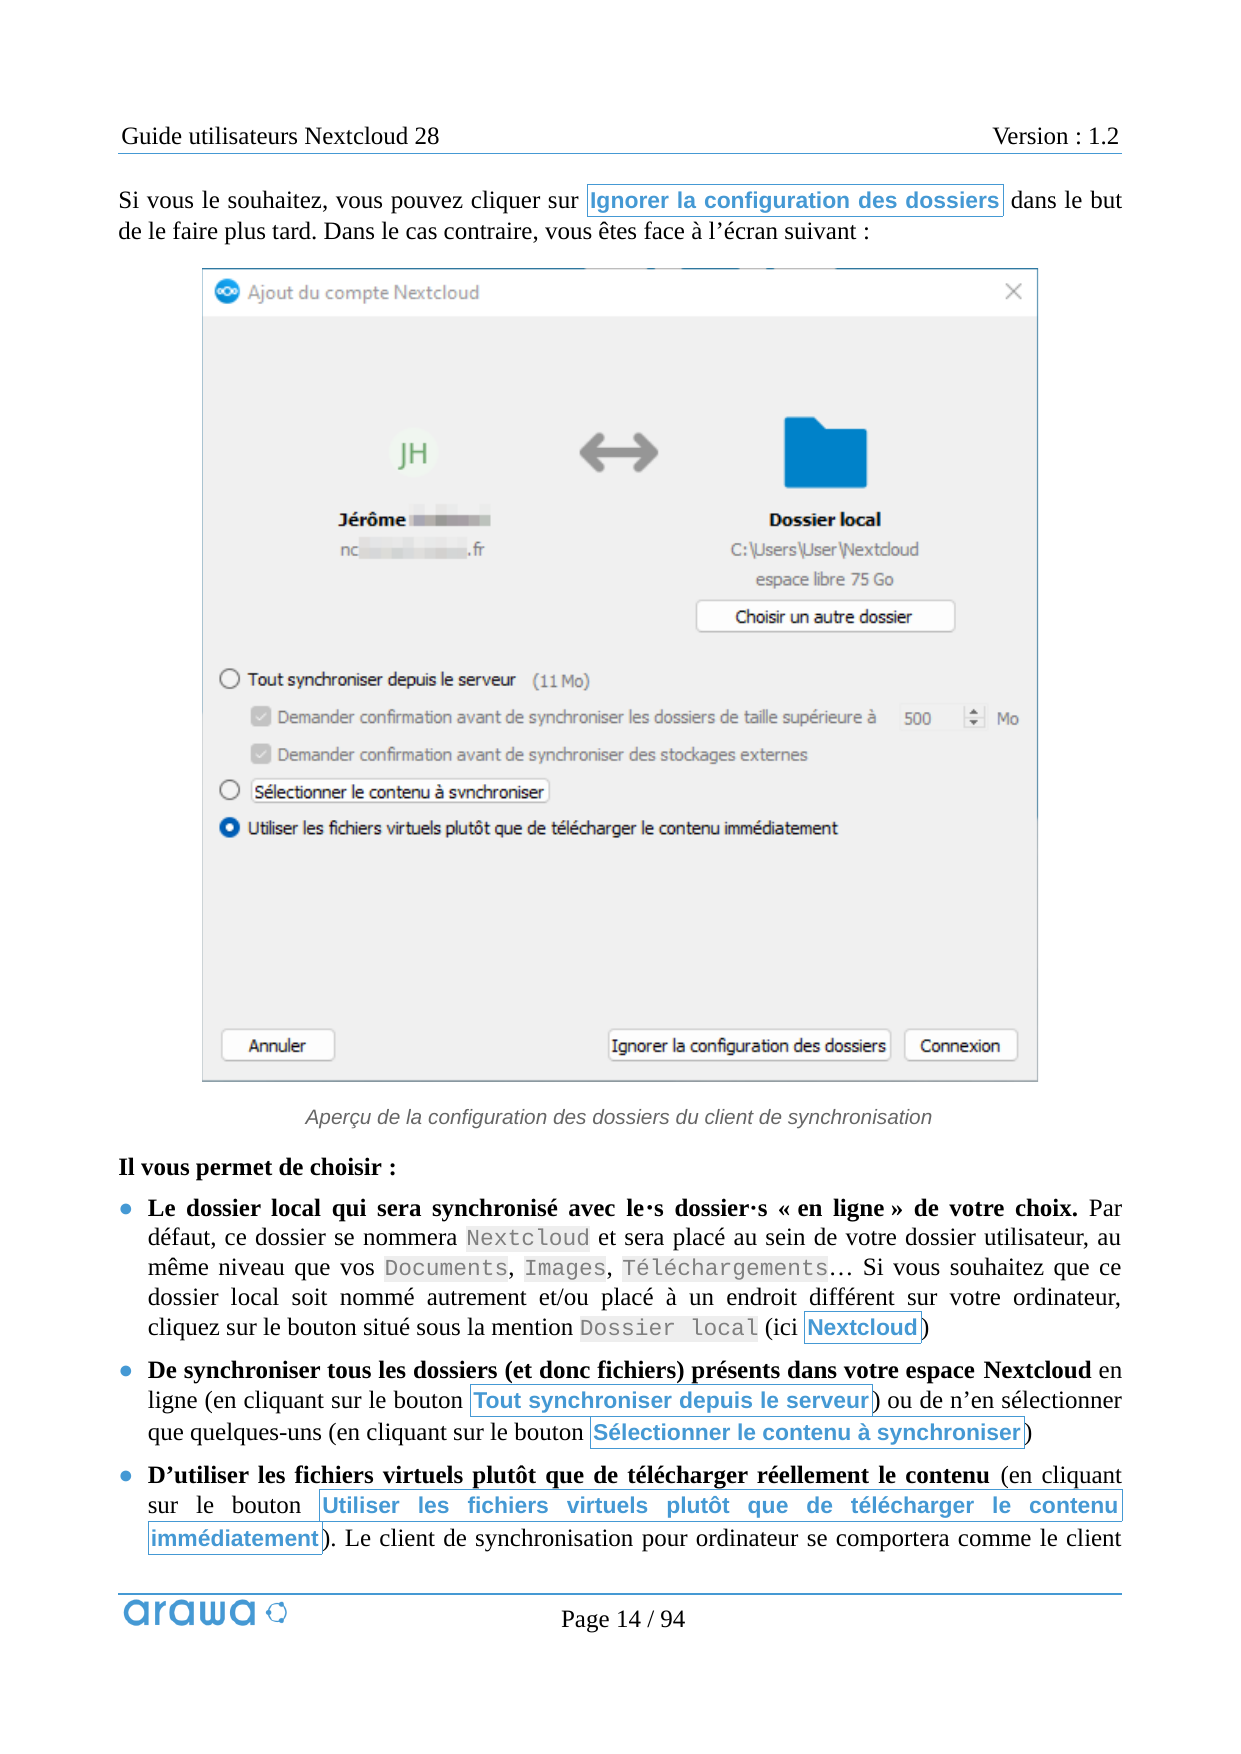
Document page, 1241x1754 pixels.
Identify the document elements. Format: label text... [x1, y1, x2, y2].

picture [202, 268, 1039, 1082]
picture [121, 1597, 290, 1628]
list Le dossier local qui sera synchronisé avec le⋅s dossier·s « en ligne » de votre choix. Par défaut, ce dossier se nommera Nextcloud et sera placé au sein de votre dossier utilisateur, au même niveau que vos Documents, Images, Téléchargements… Si vous souhaitez que ce dossier local soit nommé autrement et/ou placé à un endroit différent sur votre ordinateur, cliquez sur le bouton situé sous la mention Dossier local (ici Nextcloud) [118, 1193, 1122, 1343]
list D’utiliser les fichiers virtuels plutôt que de télécharger réellement le contenu (en cliquant sur le bouton Utiliser les fichiers virtuels plutôt que de télécharger le contenu immédiatement). Le client de synchronisation pour ordinateur se comportera comme le client [118, 1460, 1122, 1554]
text Si vous le souhaitez, vous pouvez cliquer sur Ignorer la configuration des dossiers dans le but de le faire plus tard. Dans le cas contraire, vous êtes face à l’écran suivant : [118, 184, 1122, 245]
list De synchroniser tous les dossiers (et donc fichiers) présents dans votre espace Nextcloud en ligne (en cliquant sur le bouton Tout synchroniser depuis le serveur) ou de n’en sélectionner que quelques-uns (en cliquant sur le bouton Sélectionner le contenu à synchroniser) [118, 1355, 1122, 1448]
text Aperçu de la configuration des dossiers du client de synchronisation [118, 1105, 1122, 1129]
text Il vous permet de choisir : [118, 1152, 1122, 1181]
